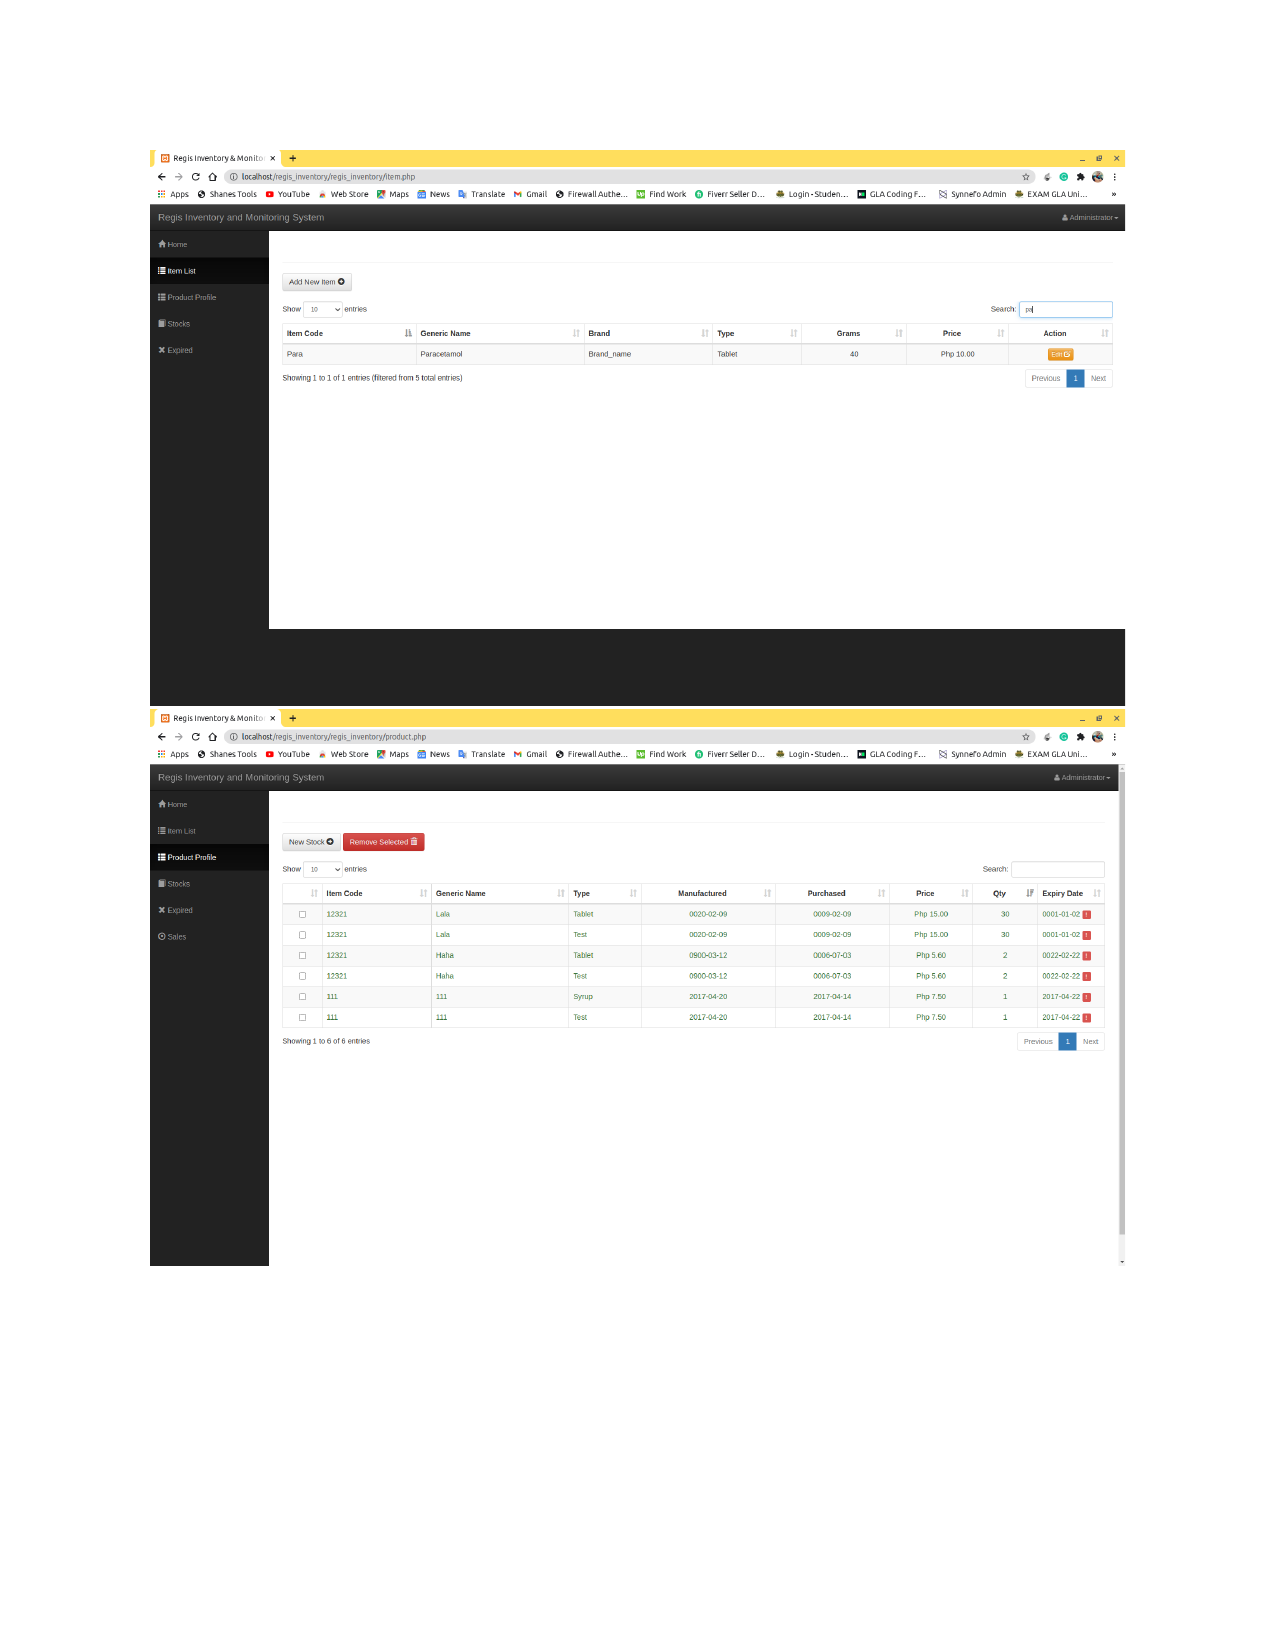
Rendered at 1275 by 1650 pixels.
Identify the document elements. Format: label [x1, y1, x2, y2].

picture [150, 709, 1125, 1266]
picture [150, 150, 1125, 706]
